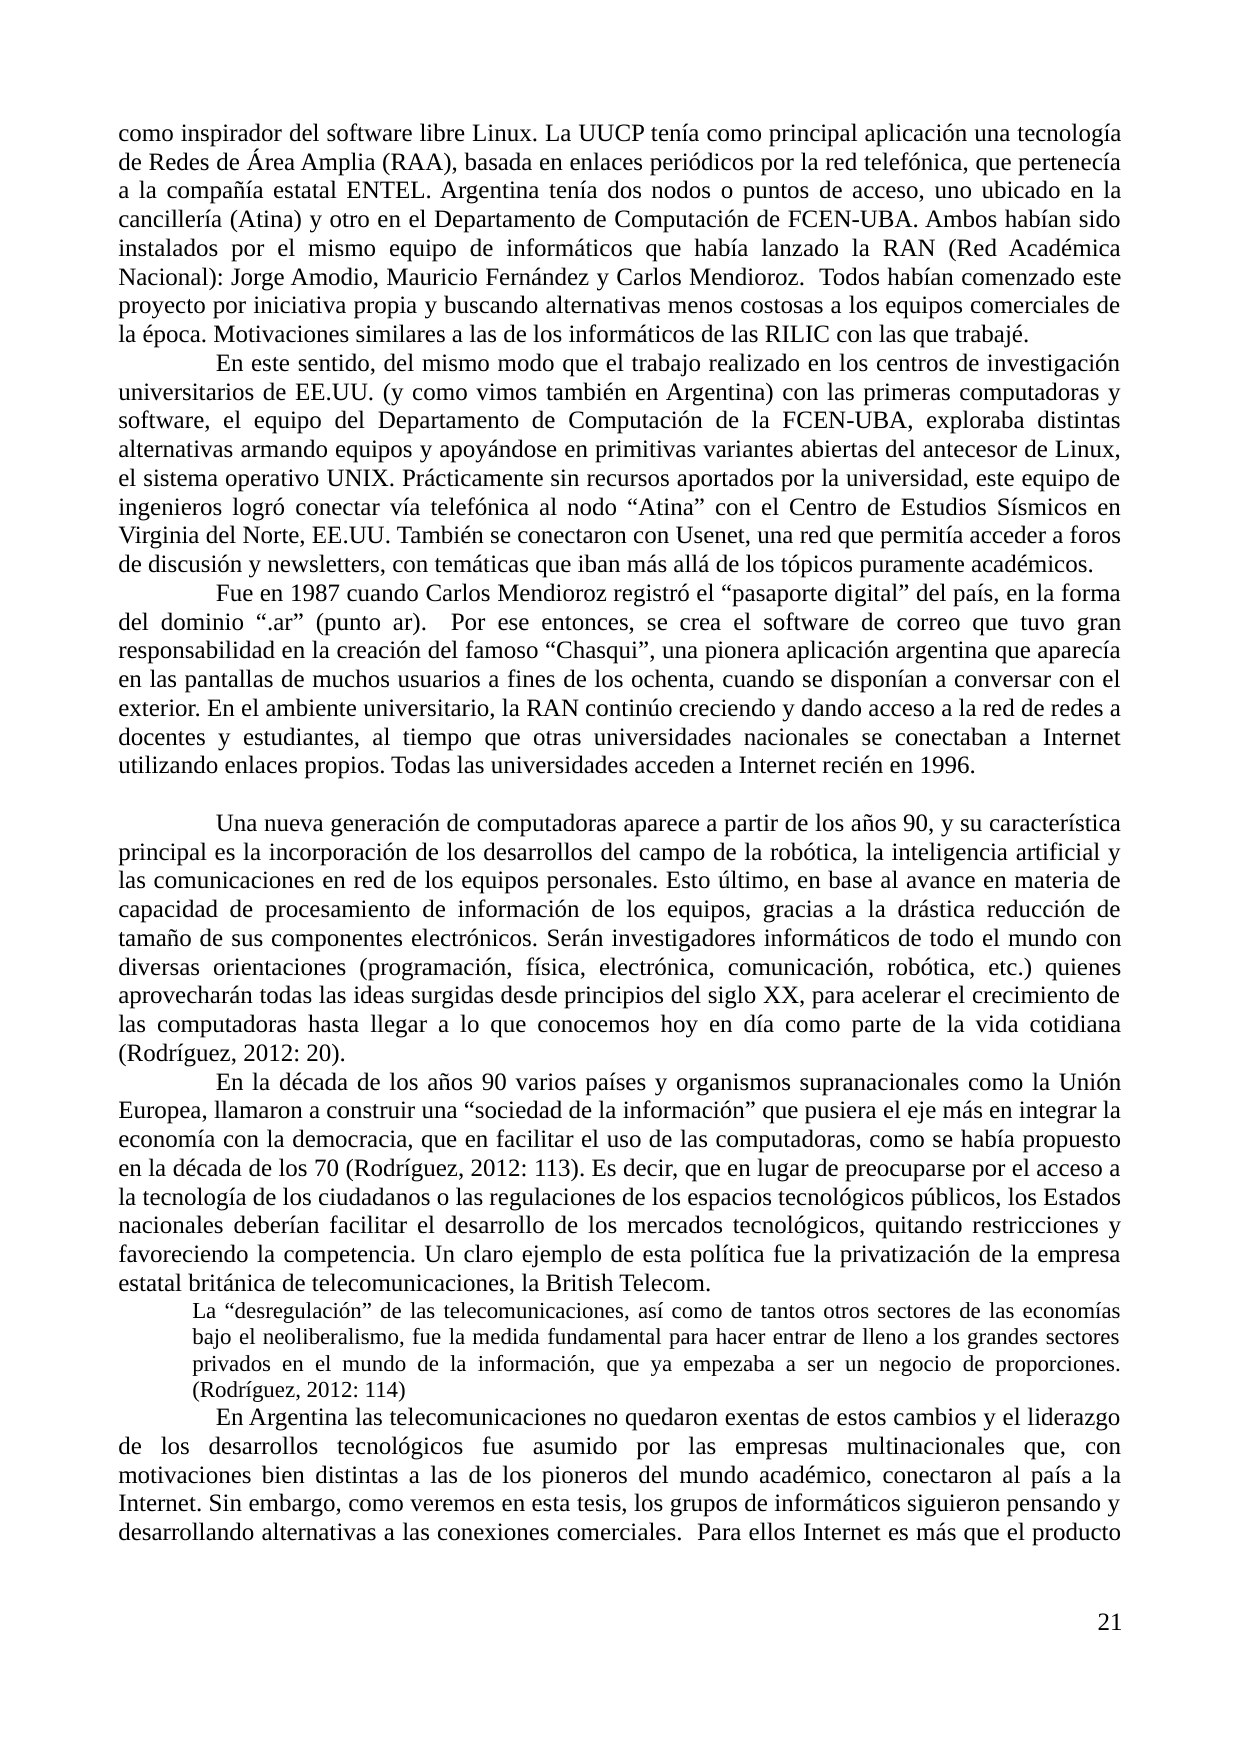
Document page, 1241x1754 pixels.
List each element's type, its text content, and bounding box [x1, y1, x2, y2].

text En Argentina las telecomunicaciones no quedaron exentas de estos cambios y el liderazgo de los desarrollos tecnológicos fue asumido por las empresas multinacionales que, con motivaciones bien distintas a las de los pioneros del mundo académico, conectaron al país a la Internet. Sin embargo, como veremos en esta tesis, los grupos de informáticos siguieron pensando y desarrollando alternativas a las conexiones comerciales. Para ellos Internet es más que el producto [118, 1402, 1122, 1546]
text Fue en 1987 cuando Carlos Mendioroz registró el “pasaporte digital” del país, en la forma del dominio “.ar” (punto ar). Por ese entonces, se crea el software de correo que tuvo gran responsabilidad en la creación del famoso “Chasqui”, una pionera aplicación argentina que aparecía en las pantallas de muchos usuarios a fines de los ochenta, cuando se disponían a conversar con el exterior. En el ambiente universitario, la RAN continúo creciendo y dando acceso a la red de redes a docentes y estudiantes, al tiempo que otras universidades nacionales se conectaban a Internet utilizando enlaces propios. Todas las universidades acceden a Internet recién en 1996. [118, 578, 1122, 779]
text Una nueva generación de computadoras aparece a partir de los años 90, y su característica principal es la incorporación de los desarrollos del campo de la robótica, la inteligencia artificial y las comunicaciones en red de los equipos personales. Esto último, en base al avance en materia de capacidad de procesamiento de información de los equipos, gracias a la drástica reducción de tamaño de sus componentes electrónicos. Serán investigadores informáticos de todo el mundo con diversas orientaciones (programación, física, electrónica, comunicación, robótica, etc.) quienes aprovecharán todas las ideas surgidas desde principios del siglo XX, para acelerar el crecimiento de las computadoras hasta llegar a lo que conocemos hoy en día como parte de la vida cotidiana (Rodríguez, 2012: 20). [118, 808, 1122, 1067]
text En la década de los años 90 varios países y organismos supranacionales como la Unión Europea, llamaron a construir una “sociedad de la información” que pusiera el eje más en integrar la economía con la democracia, que en facilitar el uso de las computadoras, como se había propuesto en la década de los 70 (Rodríguez, 2012: 113). Es decir, que en lugar de preocuparse por el acceso a la tecnología de los ciudadanos o las regulaciones de los espacios tecnológicos públicos, los Estados nacionales deberían facilitar el desarrollo de los mercados tecnológicos, quitando restricciones y favoreciendo la competencia. Un claro ejemplo de esta política fue la privatización de la empresa estatal británica de telecomunicaciones, la British Telecom. [118, 1067, 1122, 1297]
text En este sentido, del mismo modo que el trabajo realizado en los centros de investigación universitarios de EE.UU. (y como vimos también en Argentina) con las primeras computadoras y software, el equipo del Departamento de Computación de la FCEN-UBA, exploraba distintas alternativas armando equipos y apoyándose en primitivas variantes abiertas del antecesor de Linux, el sistema operativo UNIX. Prácticamente sin recursos aportados por la universidad, este equipo de ingenieros logró conectar vía telefónica al nodo “Atina” con el Centro de Estudios Sísmicos en Virginia del Norte, EE.UU. También se conectaron con Usenet, una red que permitía acceder a foros de discusión y newsletters, con temáticas que iban más allá de los tópicos puramente académicos. [118, 348, 1122, 578]
text como inspirador del software libre Linux. La UUCP tenía como principal aplicación una tecnología de Redes de Área Amplia (RAA), basada en enlaces periódicos por la red telefónica, que pertenecía a la compañía estatal ENTEL. Argentina tenía dos nodos o puntos de acceso, uno ubicado en la cancillería (Atina) y otro en el Departamento de Computación de FCEN-UBA. Ambos habían sido instalados por el mismo equipo de informáticos que había lanzado la RAN (Red Académica Nacional): Jorge Amodio, Mauricio Fernández y Carlos Mendioroz. Todos habían comenzado este proyecto por iniciativa propia y buscando alternativas menos costosas a los equipos comerciales de la época. Motivaciones similares a las de los informáticos de las RILIC con las que trabajé. [118, 118, 1122, 348]
text La “desregulación” de las telecomunicaciones, así como de tantos otros sectores de las economías bajo el neoliberalismo, fue la medida fundamental para hacer entrar de lleno a los grandes sectores privados en el mundo de la información, que ya empezaba a ser un negocio de proporciones. (Rodríguez, 2012: 114) [192, 1297, 1122, 1402]
